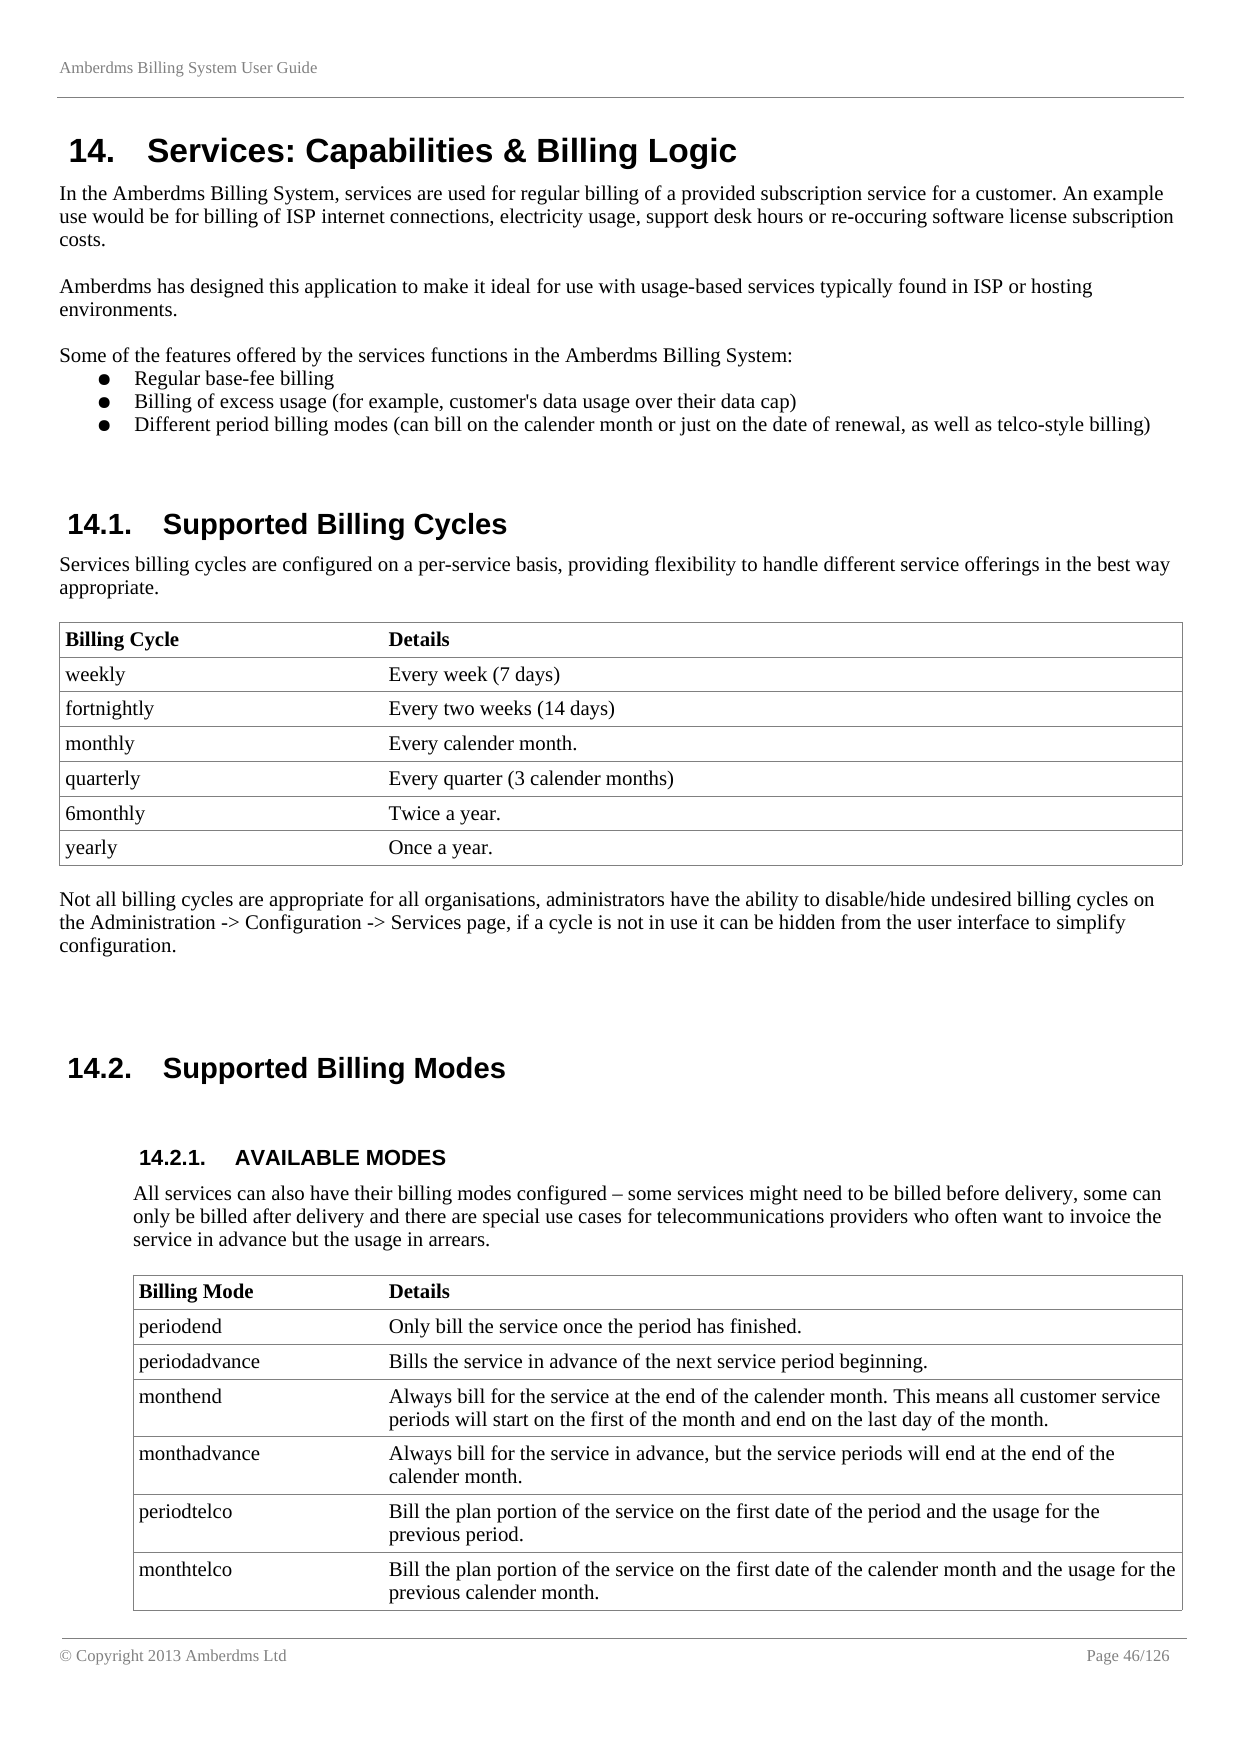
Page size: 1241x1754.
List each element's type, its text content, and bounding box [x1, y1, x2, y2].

table_header Details [383, 1276, 1182, 1309]
table_cell monthadvance [134, 1437, 383, 1494]
table_cell 6monthly [60, 797, 383, 830]
table_header Billing Mode [134, 1276, 383, 1309]
text Not all billing cycles are appropriate for all organisations, administrators have the ability to disable/hide undesired billing cycles on the Administration -> Configuration -> Services page, if a cycle is not in use it can be hidden from the user interface to simplify configuration. [59, 888, 1181, 957]
table_cell Bill the plan portion of the service on the first date of the period and the usage for the previous period. [383, 1495, 1182, 1552]
table_cell monthend [134, 1380, 383, 1436]
subtitle Services: Capabilities & Billing Logic [59, 132, 1181, 169]
list Regular base-fee billing [97, 367, 1181, 390]
list Billing of excess usage (for example, customer's data usage over their data cap) [97, 390, 1181, 413]
table_cell monthtelco [134, 1553, 383, 1610]
table_cell Every week (7 days) [383, 658, 1182, 691]
table_cell Once a year. [383, 831, 1182, 865]
table_cell monthly [60, 727, 383, 761]
table_cell Bill the plan portion of the service on the first date of the calender month and the usage for the previous calender month. [383, 1553, 1182, 1610]
table_cell Always bill for the service in advance, but the service periods will end at the end of the calender month. [383, 1437, 1182, 1494]
subtitle Supported Billing Modes [59, 1052, 1181, 1084]
table_cell quarterly [60, 762, 383, 796]
text Some of the features offered by the services functions in the Amberdms Billing System: [59, 344, 1181, 367]
table_cell periodend [134, 1310, 383, 1344]
subtitle Available Modes [133, 1145, 1181, 1169]
table_cell Every two weeks (14 days) [383, 692, 1182, 726]
table_cell Only bill the service once the period has finished. [383, 1310, 1182, 1344]
table_cell yearly [60, 831, 383, 865]
table_cell Bills the service in advance of the next service period beginning. [383, 1345, 1182, 1379]
table_header Billing Cycle [60, 623, 383, 657]
table_cell fortnightly [60, 692, 383, 726]
table_cell Twice a year. [383, 797, 1182, 830]
text Amberdms has designed this application to make it ideal for use with usage-based services typically found in ISP or hosting environments. [59, 274, 1181, 321]
table_cell Every calender month. [383, 727, 1182, 761]
table_cell periodtelco [134, 1495, 383, 1552]
table_cell Every quarter (3 calender months) [383, 762, 1182, 796]
subtitle Supported Billing Cycles [59, 508, 1181, 540]
table_header Details [383, 623, 1182, 657]
table_cell periodadvance [134, 1345, 383, 1379]
table_cell Always bill for the service at the end of the calender month. This means all customer service periods will start on the first of the month and end on the last day of the month. [383, 1380, 1182, 1436]
table_cell weekly [60, 658, 383, 691]
text All services can also have their billing modes configured – some services might need to be billed before delivery, some can only be billed after delivery and there are special use cases for telecommunications providers who often want to invoice the service in advance but the usage in arrears. [133, 1182, 1181, 1251]
list Different period billing modes (can bill on the calender month or just on the date of renewal, as well as telco-style billing) [97, 413, 1181, 436]
text Services billing cycles are configured on a per-service basis, providing flexibility to handle different service offerings in the best way appropriate. [59, 553, 1181, 599]
text In the Amberdms Billing System, services are used for regular billing of a provided subscription service for a customer. An example use would be for billing of ISP internet connections, electricity usage, support desk hours or re-occuring software license subscription costs. [59, 182, 1181, 251]
